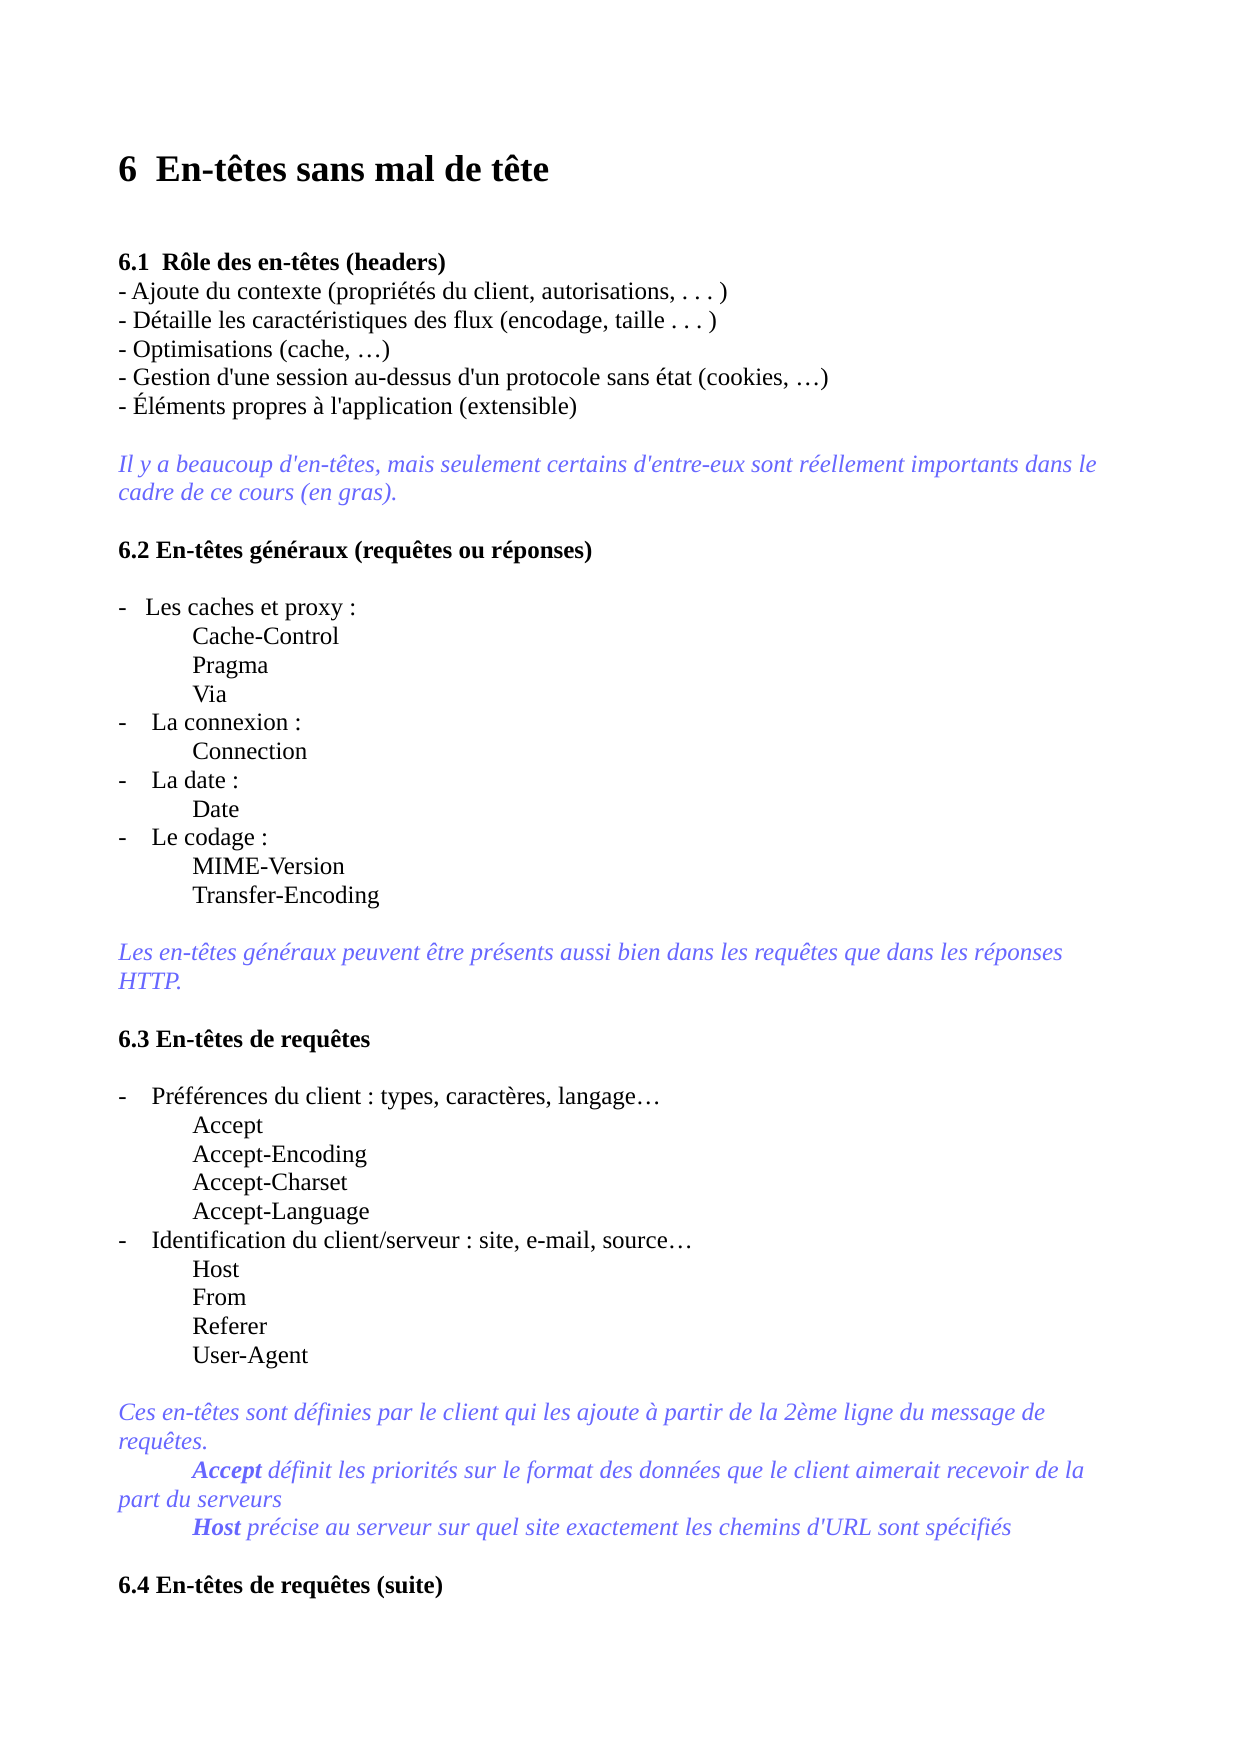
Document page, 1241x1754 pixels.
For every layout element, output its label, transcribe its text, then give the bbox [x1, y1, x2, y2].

text Accept [118, 1110, 1122, 1139]
text Accept-Language [118, 1196, 1122, 1225]
text Connection [118, 736, 1122, 765]
text Transfer-Encoding [118, 880, 1122, 909]
text - La connexion : [118, 707, 1122, 736]
text - Identification du client/serveur : site, e-mail, source… [118, 1225, 1122, 1254]
text Referer [118, 1311, 1122, 1340]
text MIME-Version [118, 851, 1122, 880]
text - Optimisations (cache, …) [118, 334, 1122, 362]
text - Le codage : [118, 822, 1122, 851]
text - La date : [118, 765, 1122, 794]
text Via [118, 679, 1122, 707]
text - Éléments propres à l'application (extensible) [118, 391, 1122, 420]
text Cache-Control [118, 621, 1122, 650]
text 6.2 En-têtes généraux (requêtes ou réponses) [118, 535, 1122, 564]
text Les en-têtes généraux peuvent être présents aussi bien dans les requêtes que dans les réponses HTTP. [118, 937, 1122, 995]
text Accept définit les priorités sur le format des données que le client aimerait recevoir de la part du serveurs [118, 1455, 1122, 1512]
text Date [118, 794, 1122, 822]
text 6.3 En-têtes de requêtes [118, 1024, 1122, 1052]
text - Préférences du client : types, caractères, langage… [118, 1081, 1122, 1110]
text User-Agent [118, 1340, 1122, 1369]
text 6.1 Rôle des en-têtes (headers) [118, 247, 1122, 276]
text Accept-Encoding [118, 1139, 1122, 1167]
text Pragma [118, 650, 1122, 679]
text Ces en-têtes sont définies par le client qui les ajoute à partir de la 2ème ligne du message de requêtes. [118, 1397, 1122, 1455]
text Host [118, 1254, 1122, 1282]
text 6.4 En-têtes de requêtes (suite) [118, 1570, 1122, 1599]
text - Détaille les caractéristiques des flux (encodage, taille . . . ) [118, 305, 1122, 334]
text - Ajoute du contexte (propriétés du client, autorisations, . . . ) [118, 276, 1122, 305]
text Accept-Charset [118, 1167, 1122, 1196]
text Host précise au serveur sur quel site exactement les chemins d'URL sont spécifiés [118, 1512, 1122, 1541]
text - Les caches et proxy : [118, 592, 1122, 621]
text From [118, 1282, 1122, 1311]
text - Gestion d'une session au-dessus d'un protocole sans état (cookies, …) [118, 362, 1122, 391]
text Il y a beaucoup d'en-têtes, mais seulement certains d'entre-eux sont réellement importants dans le cadre de ce cours (en gras). [118, 449, 1122, 506]
text 6 En-têtes sans mal de tête [118, 147, 1122, 190]
